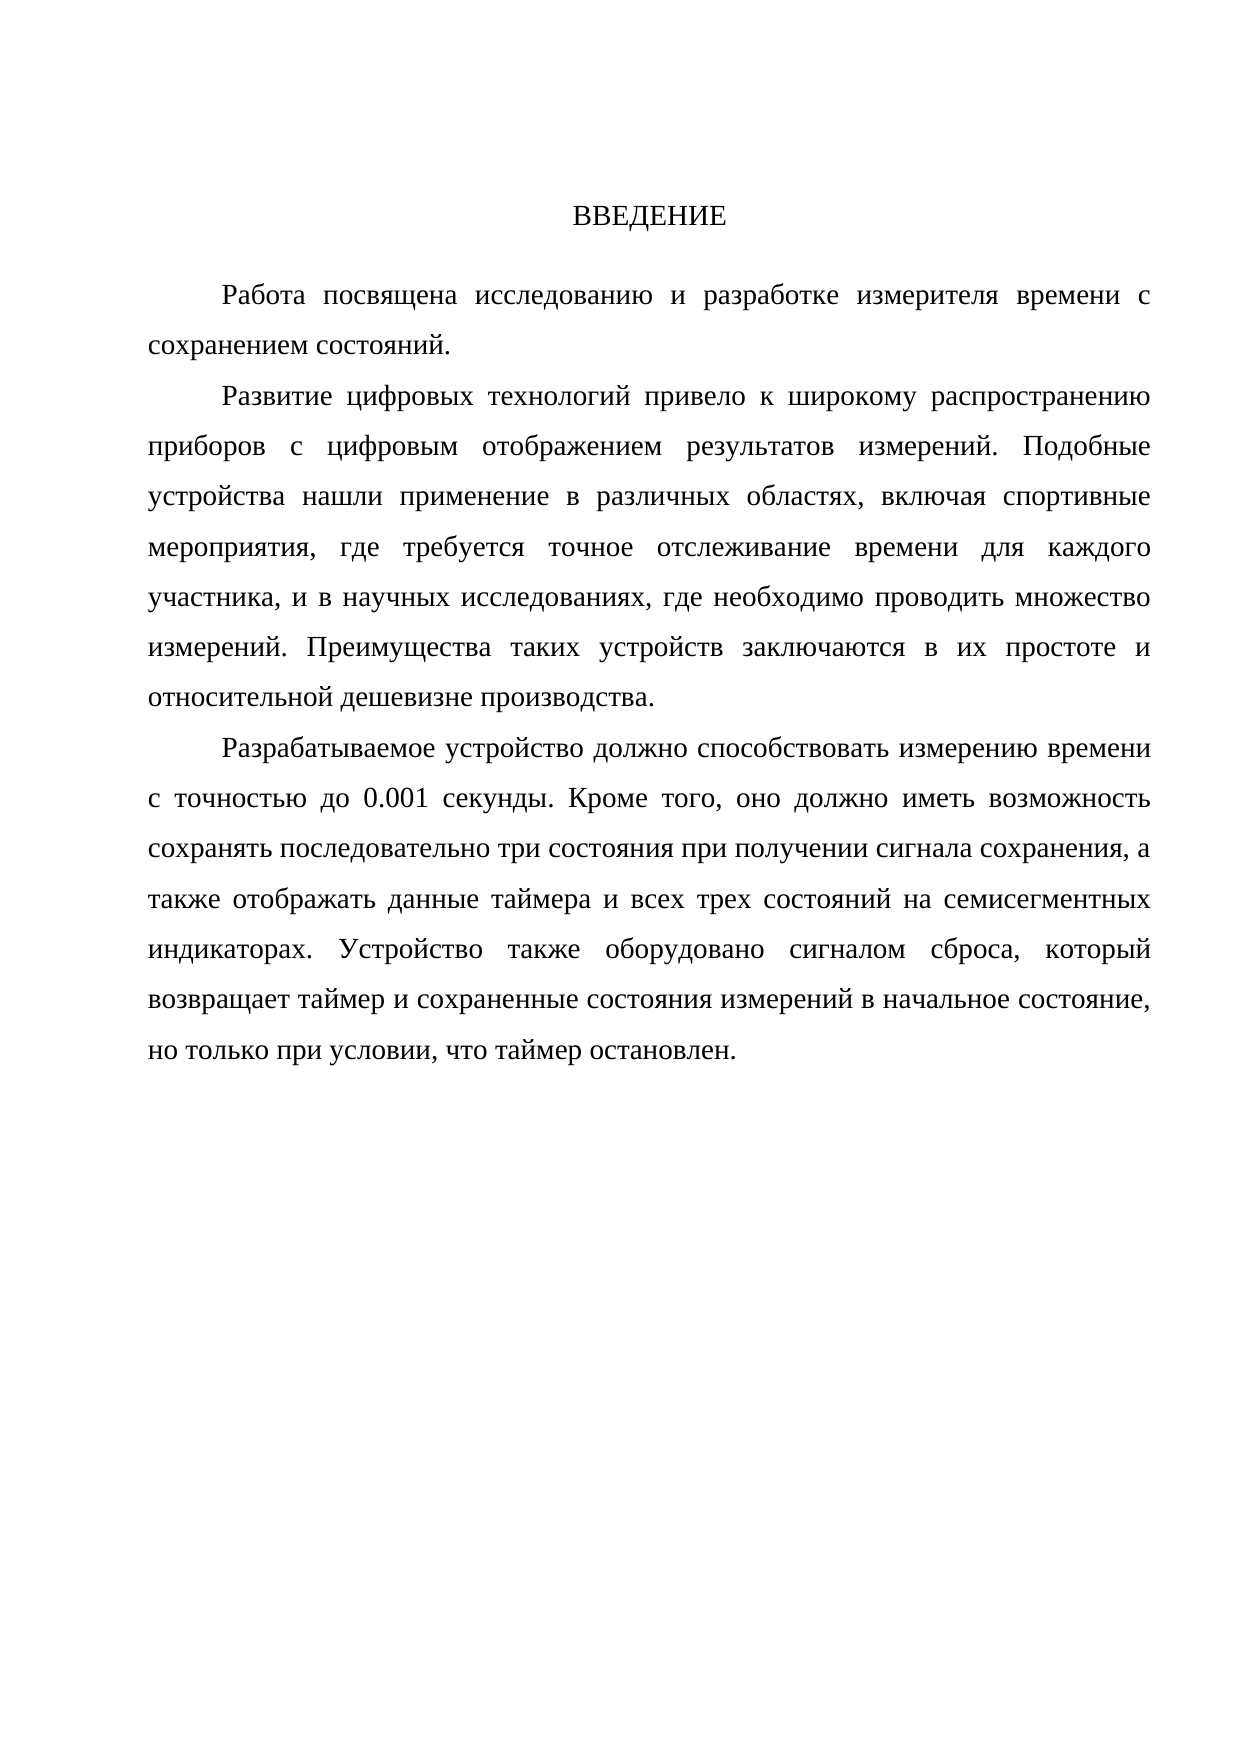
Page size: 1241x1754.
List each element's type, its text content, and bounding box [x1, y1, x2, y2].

text Развитие цифровых технологий привело к широкому распространению приборов с цифровым отображением результатов измерений. Подобные устройства нашли применение в различных областях, включая спортивные мероприятия, где требуется точное отслеживание времени для каждого участника, и в научных исследованиях, где необходимо проводить множество измерений. Преимущества таких устройств заключаются в их простоте и относительной дешевизне производства. [148, 378, 1152, 713]
text ВВЕДЕНИЕ [148, 198, 1152, 231]
text Работа посвящена исследованию и разработке измерителя времени с сохранением состояний. [148, 277, 1152, 361]
text Разрабатываемое устройство должно способствовать измерению времени с точностью до 0.001 секунды. Кроме того, оно должно иметь возможность сохранять последовательно три состояния при получении сигнала сохранения, а также отображать данные таймера и всех трех состояний на семисегментных индикаторах. Устройство также оборудовано сигналом сброса, который возвращает таймер и сохраненные состояния измерений в начальное состояние, но только при условии, что таймер остановлен. [148, 730, 1152, 1065]
